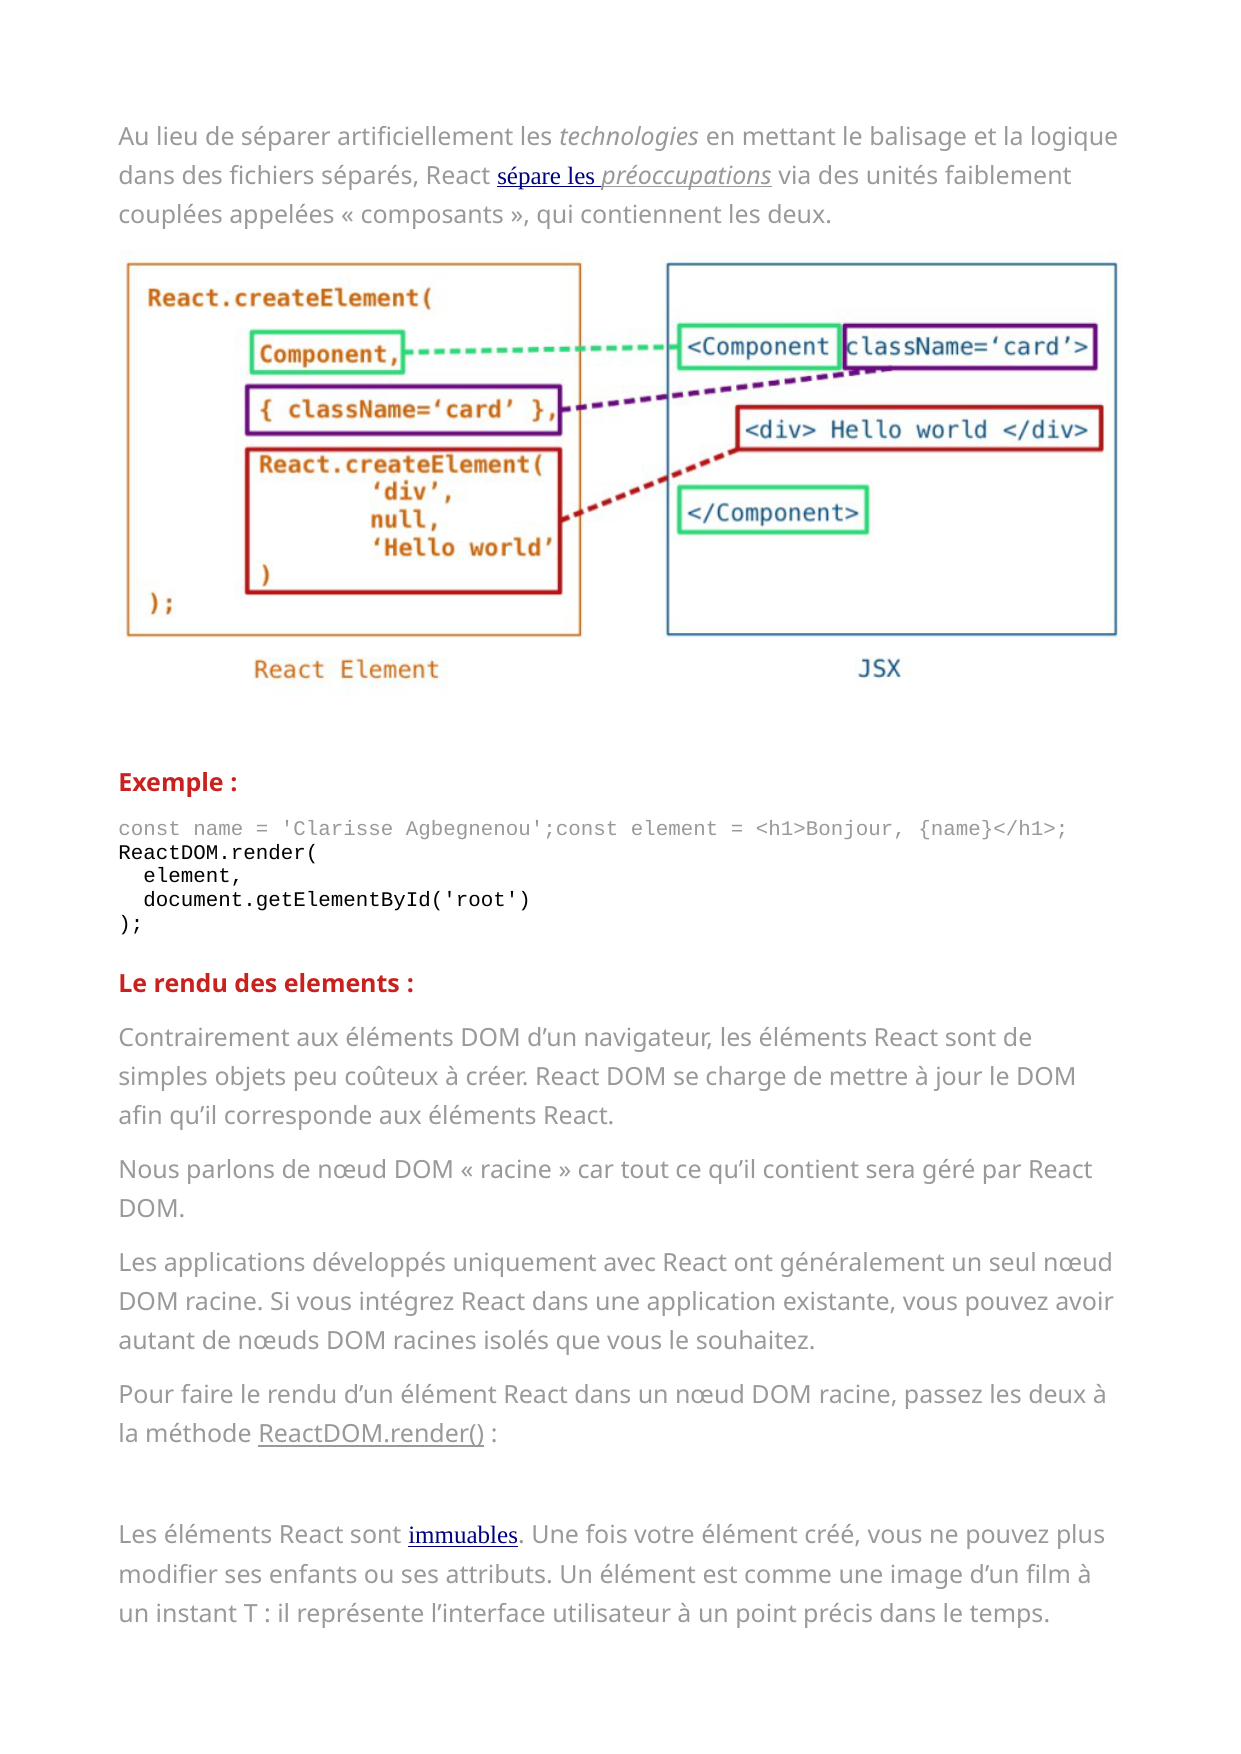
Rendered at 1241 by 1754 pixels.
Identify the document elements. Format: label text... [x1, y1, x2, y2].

picture [118, 250, 1123, 706]
text ); [118, 913, 1122, 936]
text Contrairement aux éléments DOM d’un navigateur, les éléments React sont de simples objets peu coûteux à créer. React DOM se charge de mettre à jour le DOM afin qu’il corresponde aux éléments React. [118, 1019, 1122, 1132]
text Les applications développés uniquement avec React ont généralement un seul nœud DOM racine. Si vous intégrez React dans une application existante, vous pouvez avoir autant de nœuds DOM racines isolés que vous le souhaitez. [118, 1244, 1122, 1357]
text document.getElementById('root') [118, 889, 1122, 913]
text Les éléments React sont immuables. Une fois votre élément créé, vous ne pouvez plus modifier ses enfants ou ses attributs. Un élément est comme une image d’un film à un instant T : il représente l’interface utilisateur à un point précis dans le temps. [118, 1517, 1122, 1629]
text Exemple : [118, 764, 1122, 798]
text Pour faire le rendu d’un élément React dans un nœud DOM racine, passez les deux à la méthode ReactDOM.render() : [118, 1377, 1122, 1450]
text ReactDOM.render( [118, 842, 1122, 865]
text const name = 'Clarisse Agbegnenou';const element = <h1>Bonjour, {name}</h1>; [118, 818, 1122, 842]
text Au lieu de séparer artificiellement les technologies en mettant le balisage et la logique dans des fichiers séparés, React sépare les préoccupations via des unités faiblement couplées appelées « composants », qui contiennent les deux. [118, 118, 1122, 231]
text element, [118, 865, 1122, 889]
text Nous parlons de nœud DOM « racine » car tout ce qu’il contient sera géré par React DOM. [118, 1152, 1122, 1225]
text Le rendu des elements : [118, 966, 1122, 1000]
